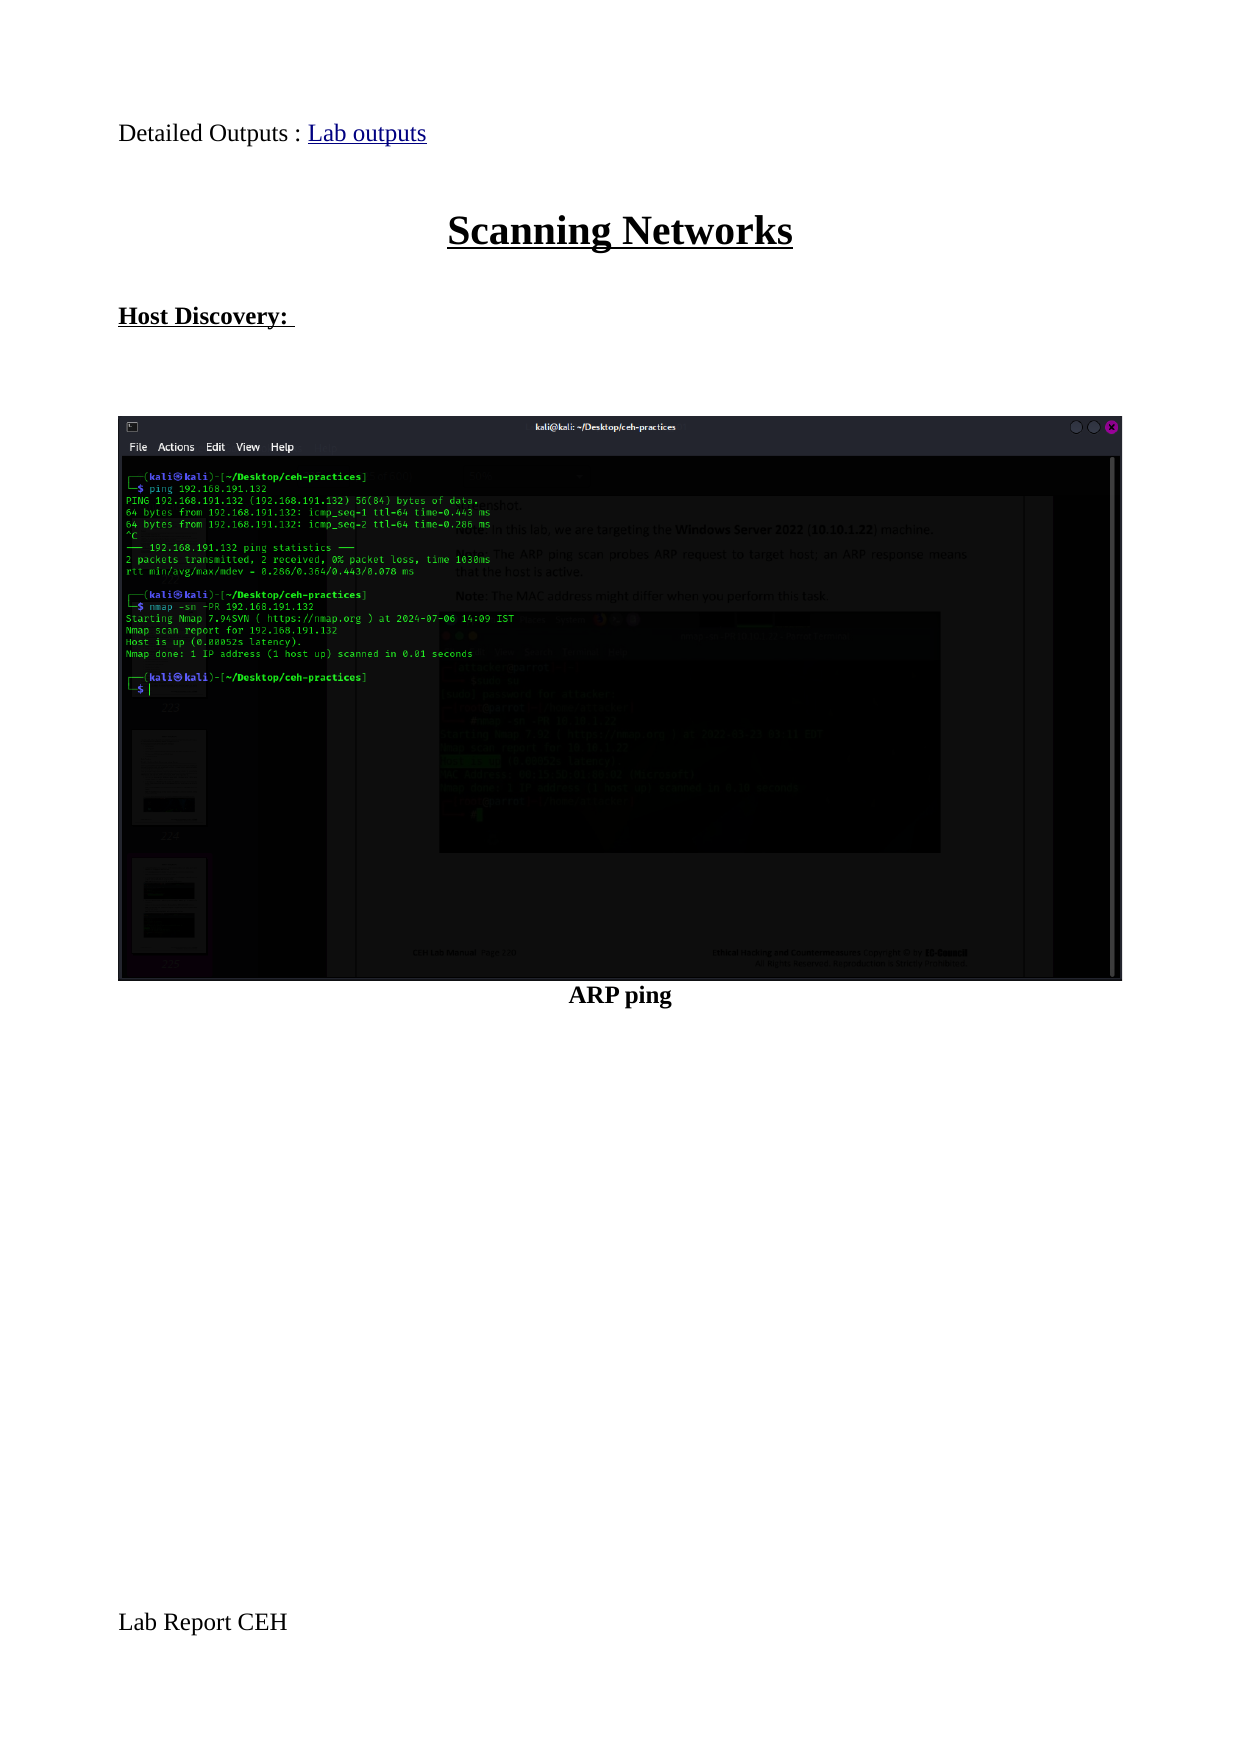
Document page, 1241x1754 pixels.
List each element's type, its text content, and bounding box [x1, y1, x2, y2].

text Scanning Networks [118, 205, 1122, 253]
text Host Discovery: [118, 301, 1122, 330]
text ARP ping [118, 981, 1122, 1009]
picture [118, 416, 1123, 981]
